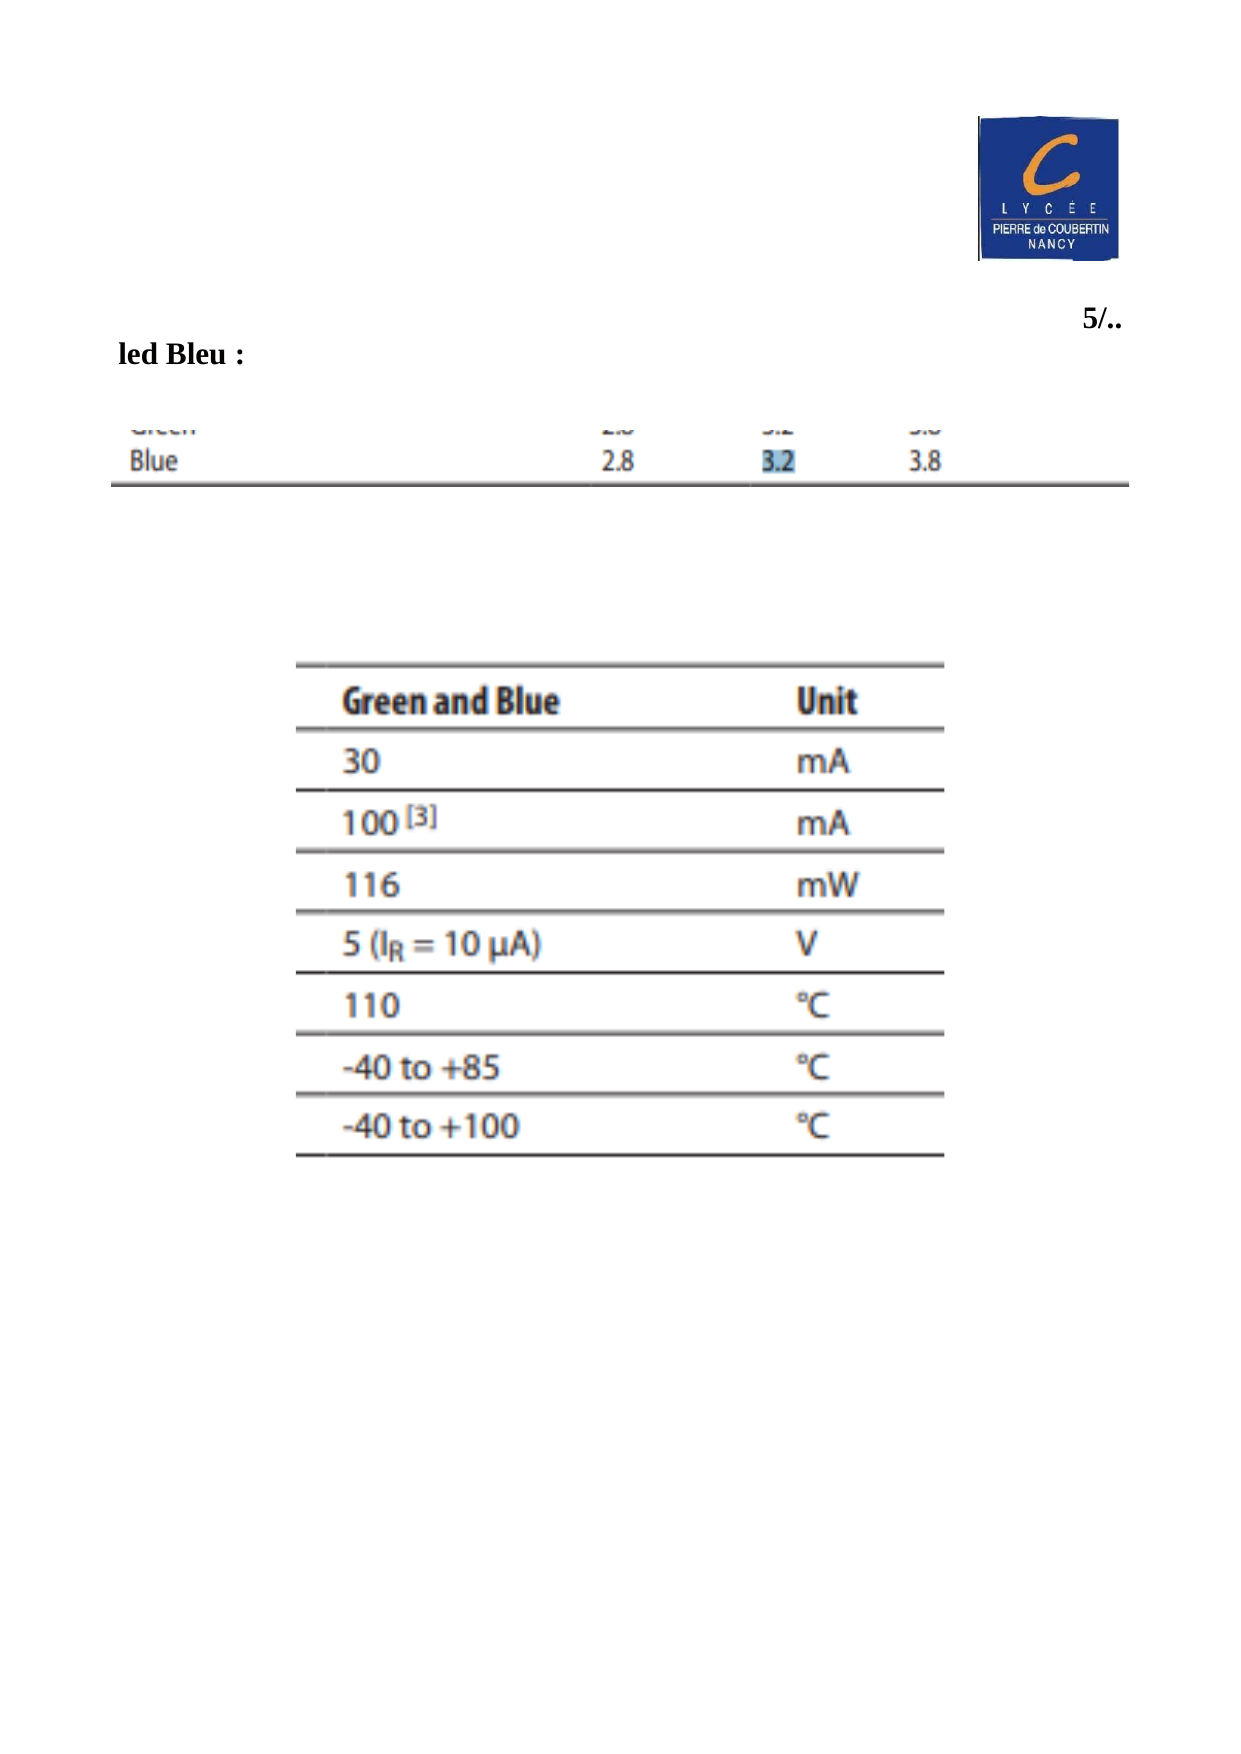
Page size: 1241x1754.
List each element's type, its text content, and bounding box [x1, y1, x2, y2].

picture [295, 605, 945, 1201]
text led Bleu : [118, 335, 1122, 371]
picture [975, 116, 1120, 261]
picture [111, 430, 1130, 487]
text 5/.. [118, 299, 1122, 335]
